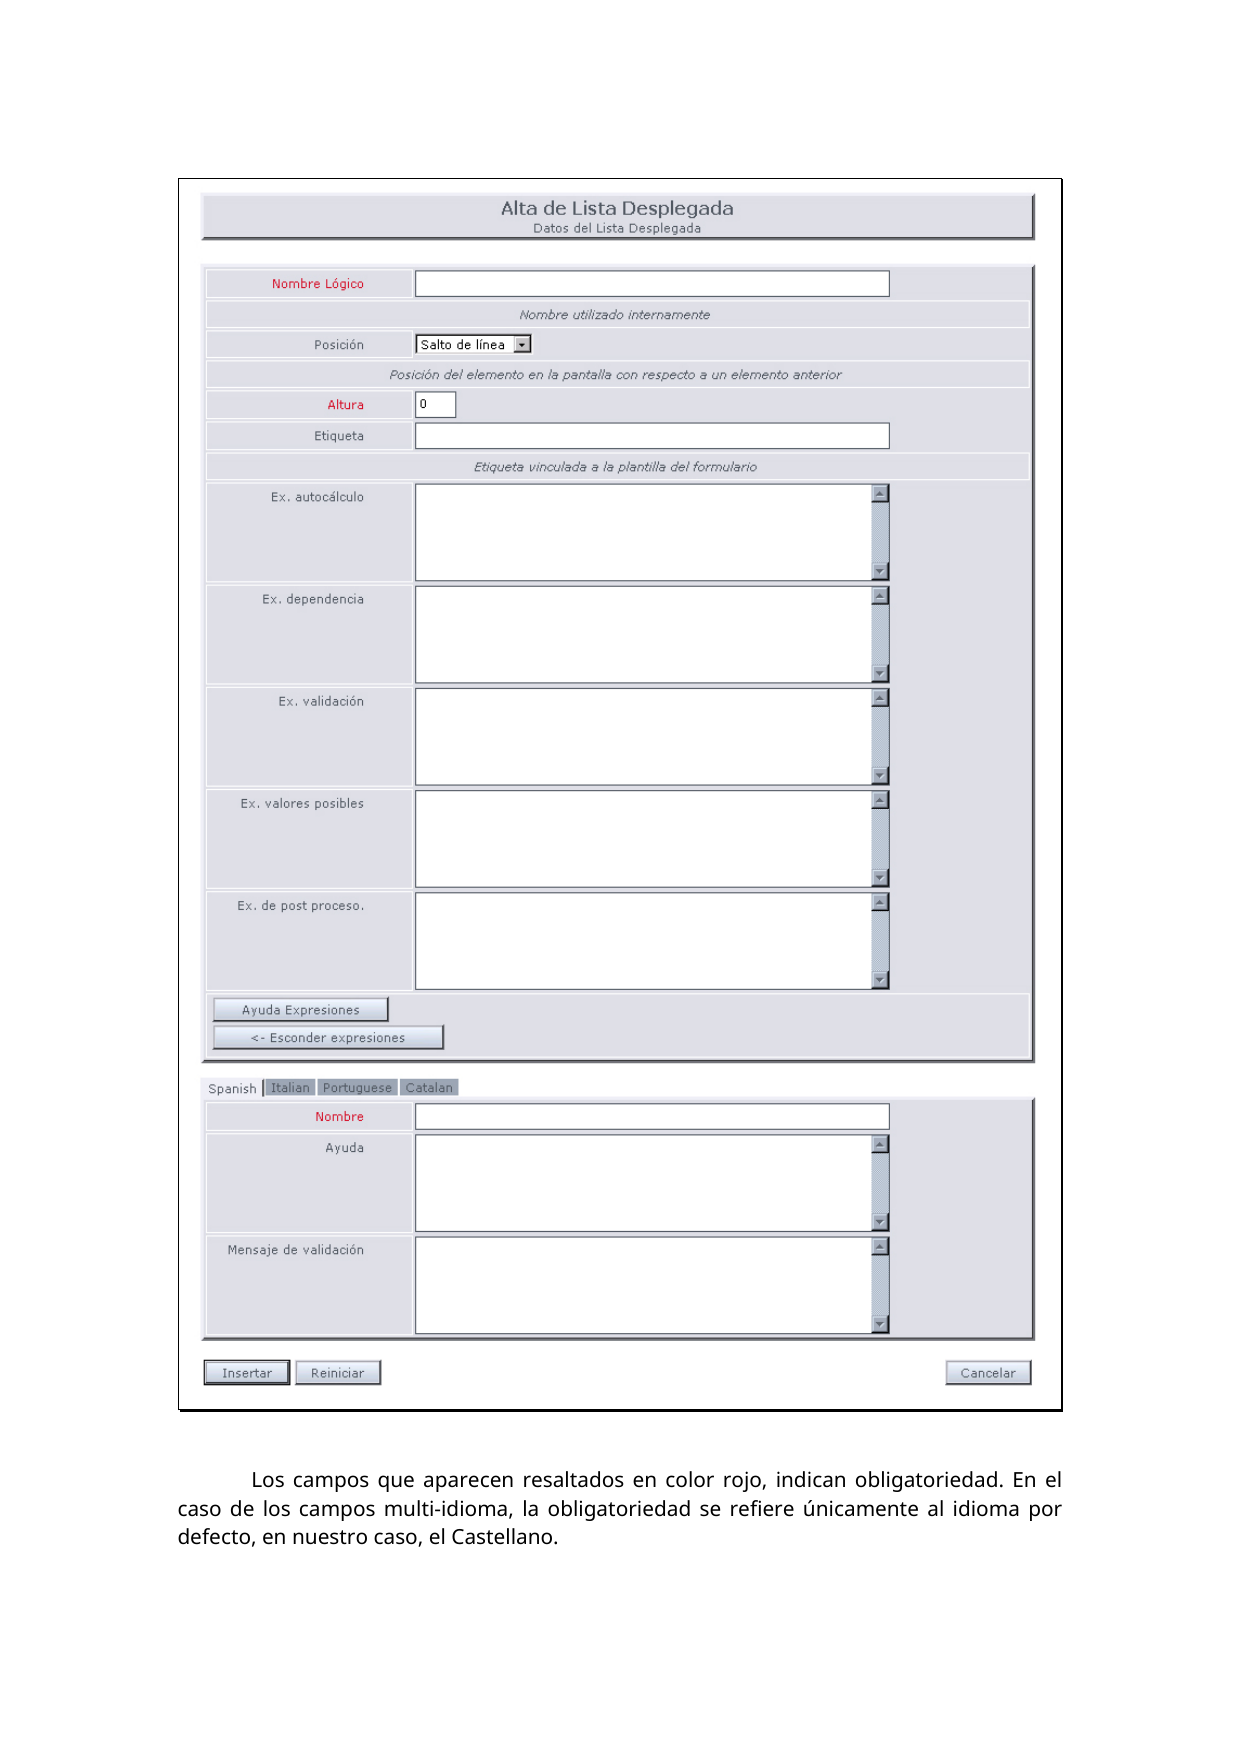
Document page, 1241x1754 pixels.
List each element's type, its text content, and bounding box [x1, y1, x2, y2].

picture [194, 186, 1045, 1402]
text Los campos que aparecen resaltados en color rojo, indican obligatoriedad. En el caso de los campos multi-idioma, la obligatoriedad se refiere únicamente al idioma por defecto, en nuestro caso, el Castellano. [177, 1465, 1063, 1551]
